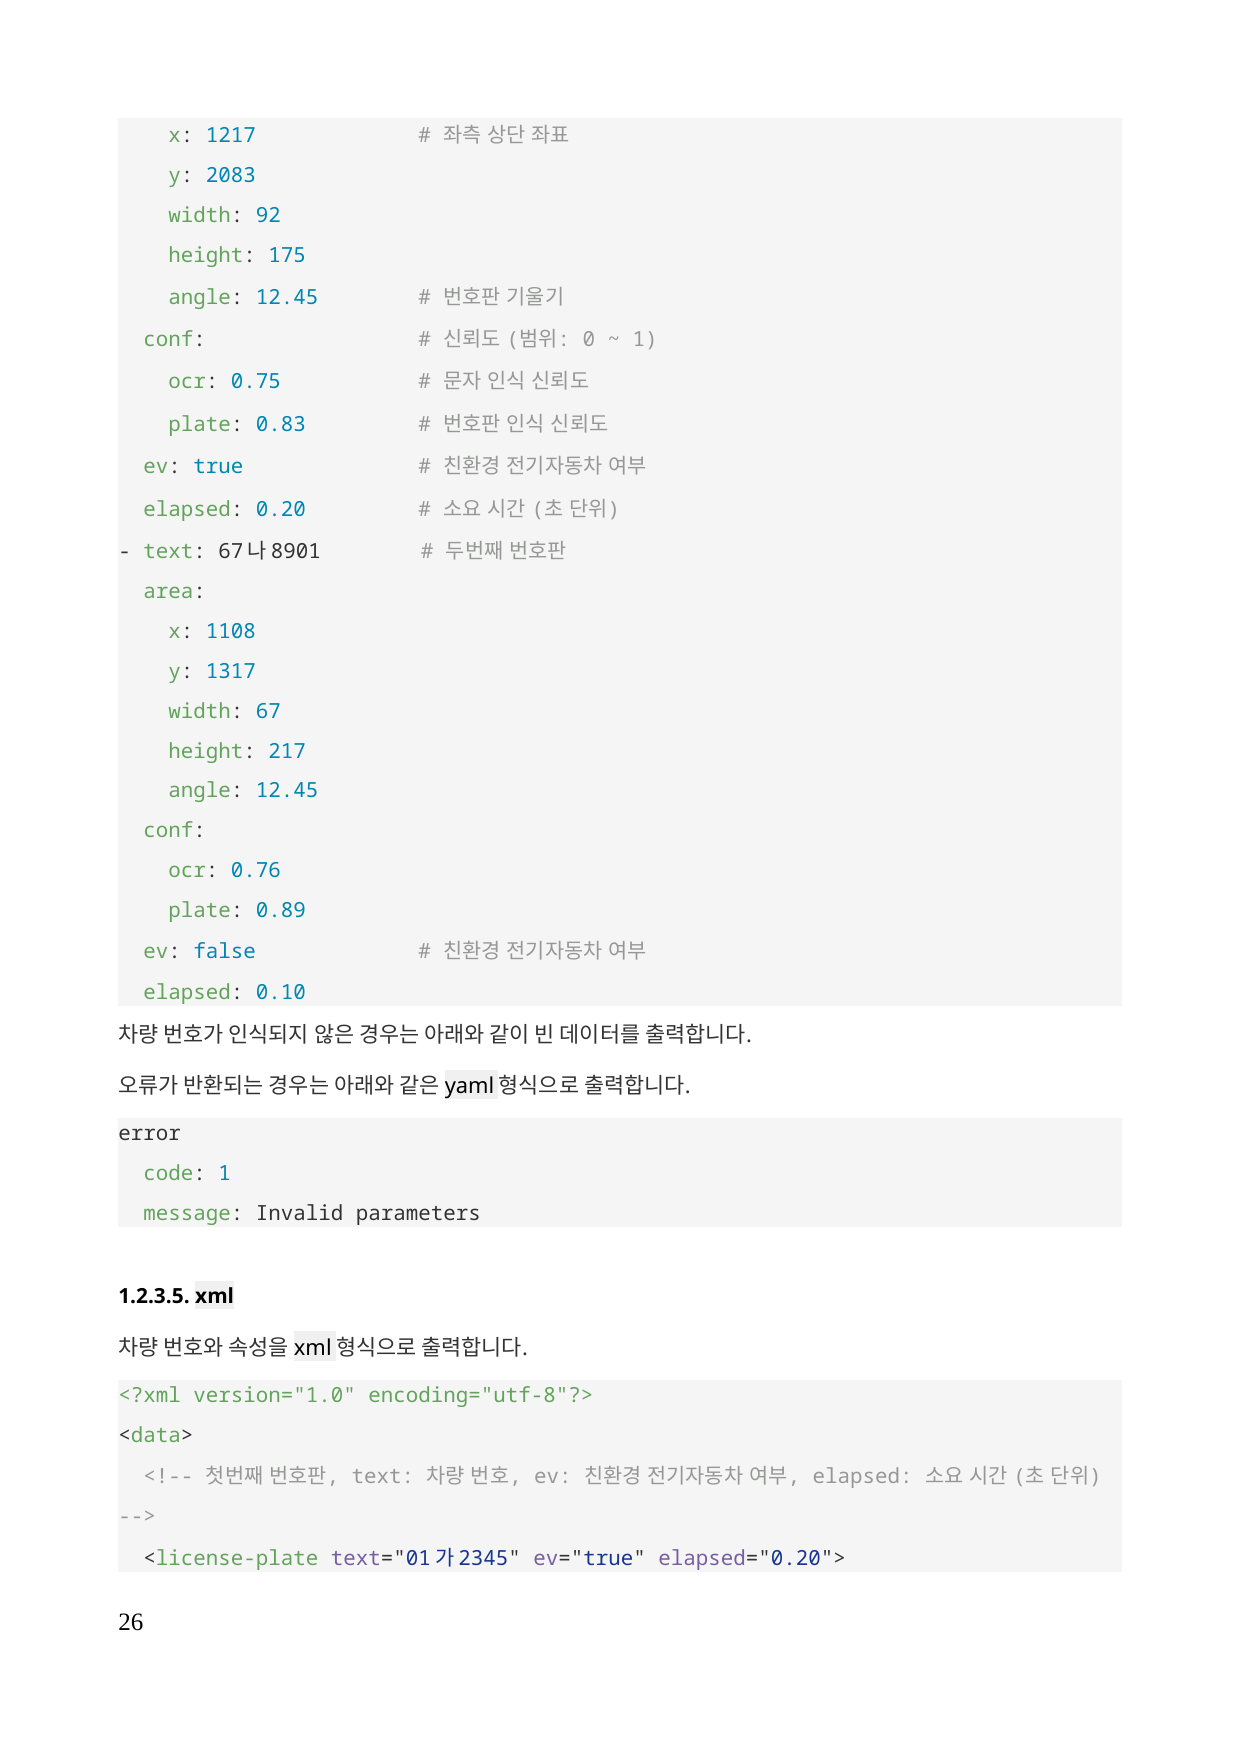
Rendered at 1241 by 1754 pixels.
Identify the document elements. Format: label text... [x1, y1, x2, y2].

subtitle 1.2.3.5. xml [118, 1281, 1122, 1309]
text message: Invalid parameters [118, 1198, 1122, 1227]
text 오류가 반환되는 경우는 아래와 같은 yaml형식으로 출력합니다. [118, 1068, 1122, 1099]
text y: 1317 [118, 656, 1122, 685]
text elapsed: 0.10 [118, 977, 1122, 1006]
text x: 1108 [118, 616, 1122, 645]
text <?xml version="1.0" encoding="utf-8"?> [118, 1380, 1122, 1409]
text plate: 0.89 [118, 895, 1122, 923]
text angle: 12.45 [118, 776, 1122, 804]
text width: 67 [118, 696, 1122, 724]
text conf: # 신뢰도 (범위: 0 ~ 1) [118, 322, 1122, 353]
text x: 1217 # 좌측 상단 좌표 [118, 118, 1122, 148]
text ocr: 0.76 [118, 855, 1122, 884]
text conf: [118, 815, 1122, 844]
text 차량 번호와 속성을 xml형식으로 출력합니다. [118, 1329, 1122, 1361]
text <license-plate text="01가2345" ev="true" elapsed="0.20"> [118, 1541, 1122, 1572]
text code: 1 [118, 1158, 1122, 1187]
text height: 217 [118, 736, 1122, 764]
text 차량 번호가 인식되지 않은 경우는 아래와 같이 빈 데이터를 출력합니다. [118, 1017, 1122, 1049]
text area: [118, 577, 1122, 605]
text <data> [118, 1420, 1122, 1448]
text angle: 12.45 # 번호판 기울기 [118, 280, 1122, 310]
text ev: false # 친환경 전기자동차 여부 [118, 935, 1122, 965]
text height: 175 [118, 240, 1122, 268]
text - text: 67나8901 # 두번째 번호판 [118, 534, 1122, 564]
text elapsed: 0.20 # 소요 시간 (초 단위) [118, 492, 1122, 522]
text ev: true # 친환경 전기자동차 여부 [118, 449, 1122, 480]
text y: 2083 [118, 161, 1122, 189]
text error [118, 1118, 1122, 1147]
text <!-- 첫번째 번호판, text: 차량 번호, ev: 친환경 전기자동차 여부, elapsed: 소요 시간 (초 단위) --> [118, 1460, 1122, 1530]
text ocr: 0.75 # 문자 인식 신뢰도 [118, 365, 1122, 395]
text width: 92 [118, 200, 1122, 229]
text plate: 0.83 # 번호판 인식 신뢰도 [118, 407, 1122, 437]
